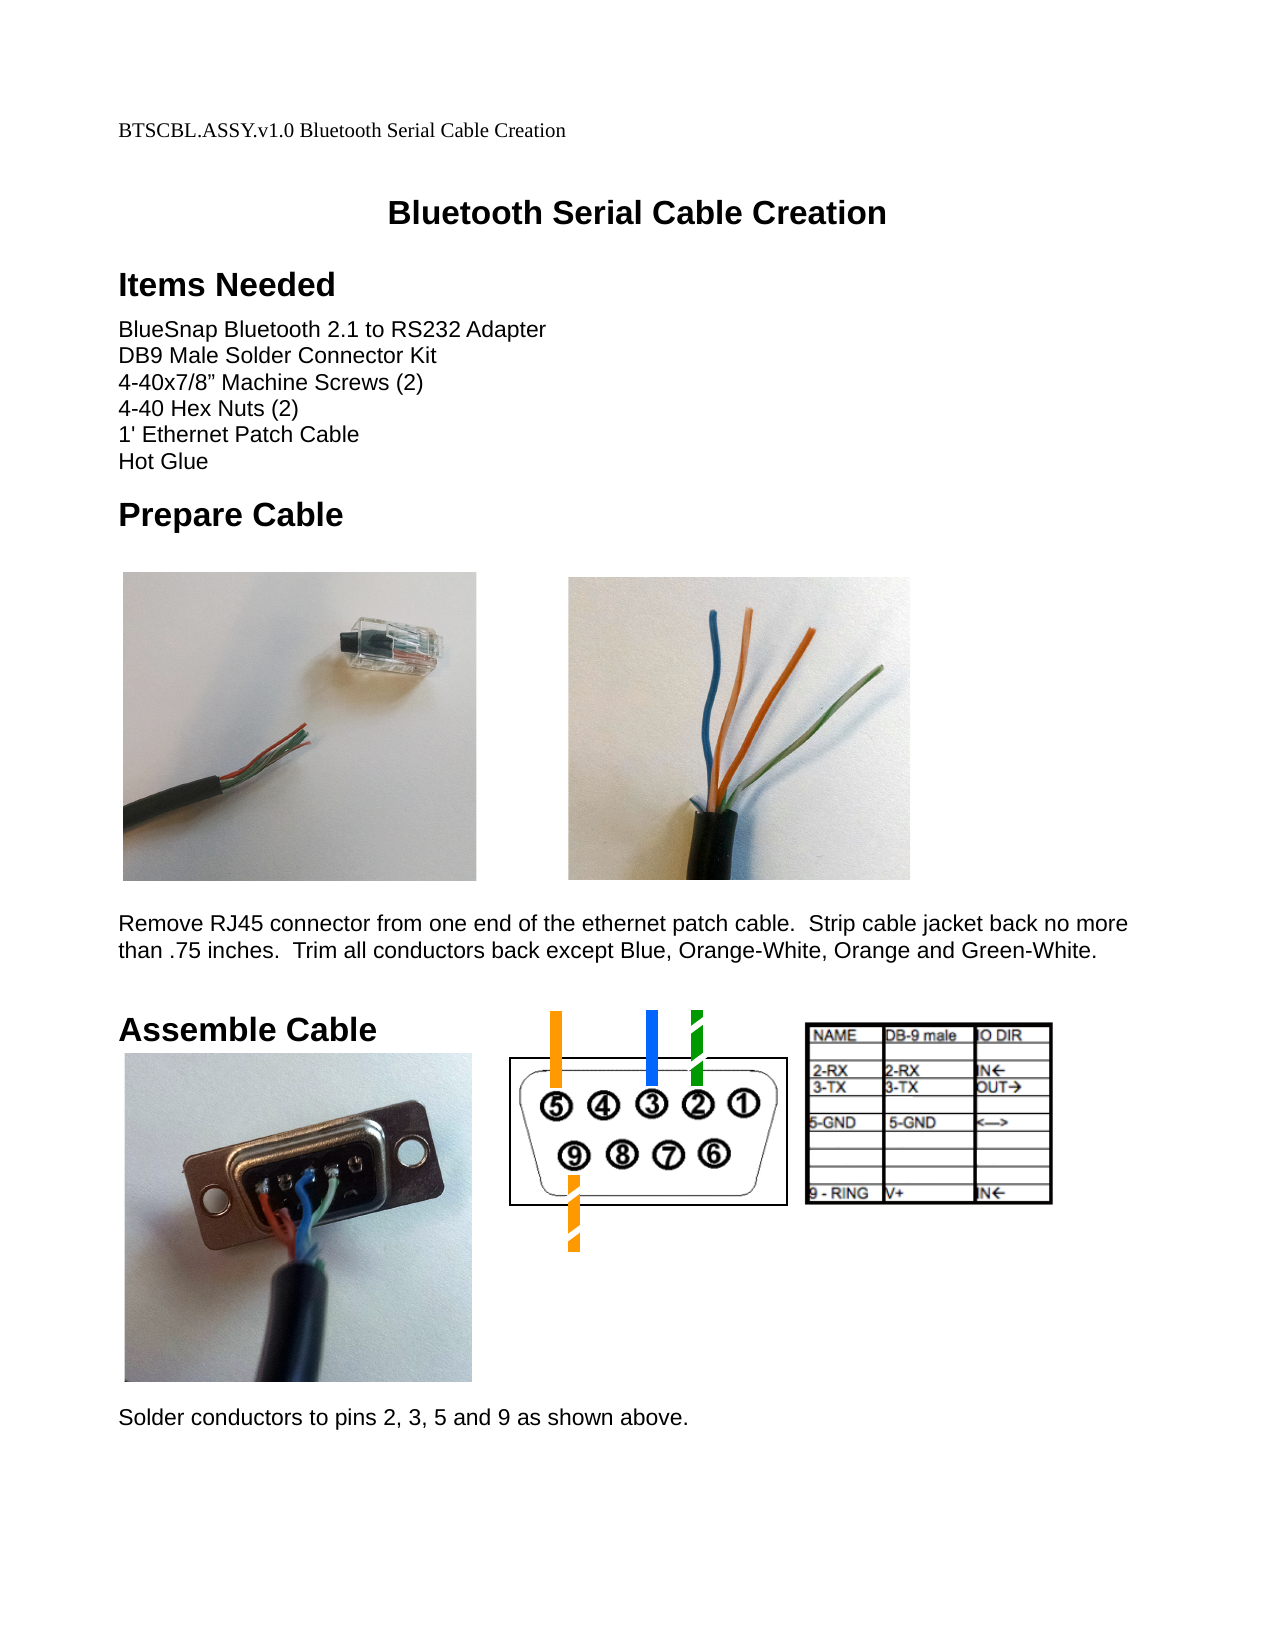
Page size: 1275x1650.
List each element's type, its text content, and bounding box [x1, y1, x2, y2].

text Hot Glue [118, 448, 1157, 474]
picture [124, 1053, 472, 1382]
subtitle Bluetooth Serial Cable Creation [118, 193, 1157, 231]
subtitle [658, 1010, 691, 1049]
picture [513, 1061, 784, 1201]
text Remove RJ45 connector from one end of the ethernet patch cable. Strip cable jacket back no more than .75 inches. Trim all conductors back except Blue, Orange-White, Orange and Green-White. [118, 910, 1157, 963]
subtitle Prepare Cable [118, 495, 1157, 533]
subtitle Items Needed [118, 265, 1157, 303]
subtitle Assemble Cable [118, 1010, 646, 1049]
picture [123, 572, 477, 881]
text 4-40 Hex Nuts (2) [118, 395, 1157, 421]
text 4-40x7/8” Machine Screws (2) [118, 369, 1157, 395]
picture [798, 1007, 1054, 1213]
picture [568, 577, 911, 880]
subtitle [703, 1010, 798, 1049]
text DB9 Male Solder Connector Kit [118, 342, 1157, 369]
subtitle [1054, 1010, 1157, 1049]
text BlueSnap Bluetooth 2.1 to RS232 Adapter [118, 316, 1157, 342]
text 1' Ethernet Patch Cable [118, 421, 1157, 448]
text Solder conductors to pins 2, 3, 5 and 9 as shown above. [118, 1404, 1157, 1430]
